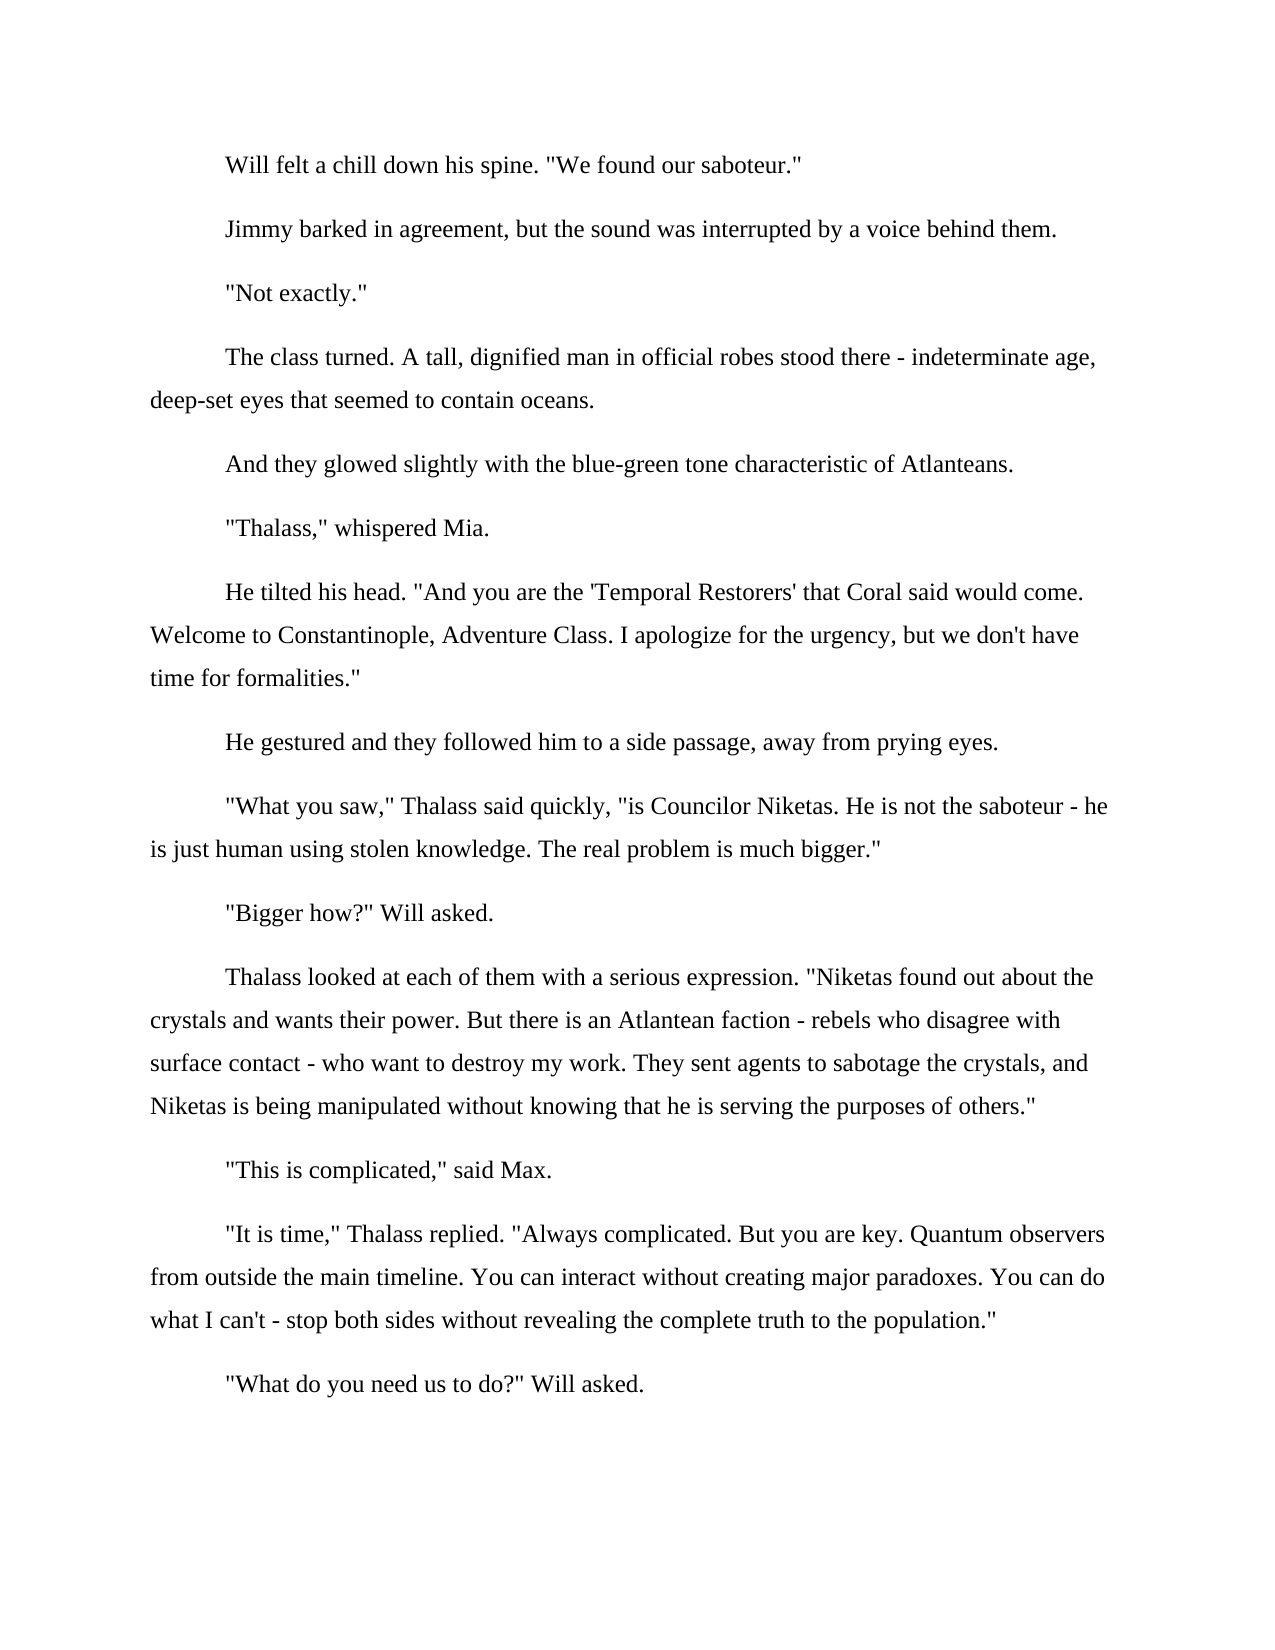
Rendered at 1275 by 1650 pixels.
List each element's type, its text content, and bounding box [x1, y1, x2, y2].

text And they glowed slightly with the blue-green tone characteristic of Atlanteans. [150, 449, 1125, 478]
text "Bigger how?" Will asked. [150, 898, 1125, 927]
text He gestured and they followed him to a side passage, away from prying eyes. [150, 727, 1125, 756]
text Jimmy barked in agreement, but the sound was interrupted by a voice behind them. [150, 214, 1125, 243]
text "What you saw," Thalass said quickly, "is Councilor Niketas. He is not the saboteur - he is just human using stolen knowledge. The real problem is much bigger." [150, 791, 1125, 863]
text "What do you need us to do?" Will asked. [150, 1369, 1125, 1398]
text "Not exactly." [150, 278, 1125, 307]
text "Thalass," whispered Mia. [150, 513, 1125, 542]
text He tilted his head. "And you are the 'Temporal Restorers' that Coral said would come. Welcome to Constantinople, Adventure Class. I apologize for the urgency, but we don't have time for formalities." [150, 577, 1125, 692]
text Thalass looked at each of them with a serious expression. "Niketas found out about the crystals and wants their power. But there is an Atlantean faction - rebels who disagree with surface contact - who want to destroy my work. They sent agents to sabotage the crystals, and Niketas is being manipulated without knowing that he is serving the purposes of others." [150, 962, 1125, 1120]
text "This is complicated," said Max. [150, 1155, 1125, 1184]
text The class turned. A tall, dignified man in official robes stood there - indeterminate age, deep-set eyes that seemed to contain oceans. [150, 342, 1125, 414]
text Will felt a chill down his spine. "We found our saboteur." [150, 150, 1125, 179]
text "It is time," Thalass replied. "Always complicated. But you are key. Quantum observers from outside the main timeline. You can interact without creating major paradoxes. You can do what I can't - stop both sides without revealing the complete truth to the population." [150, 1219, 1125, 1334]
